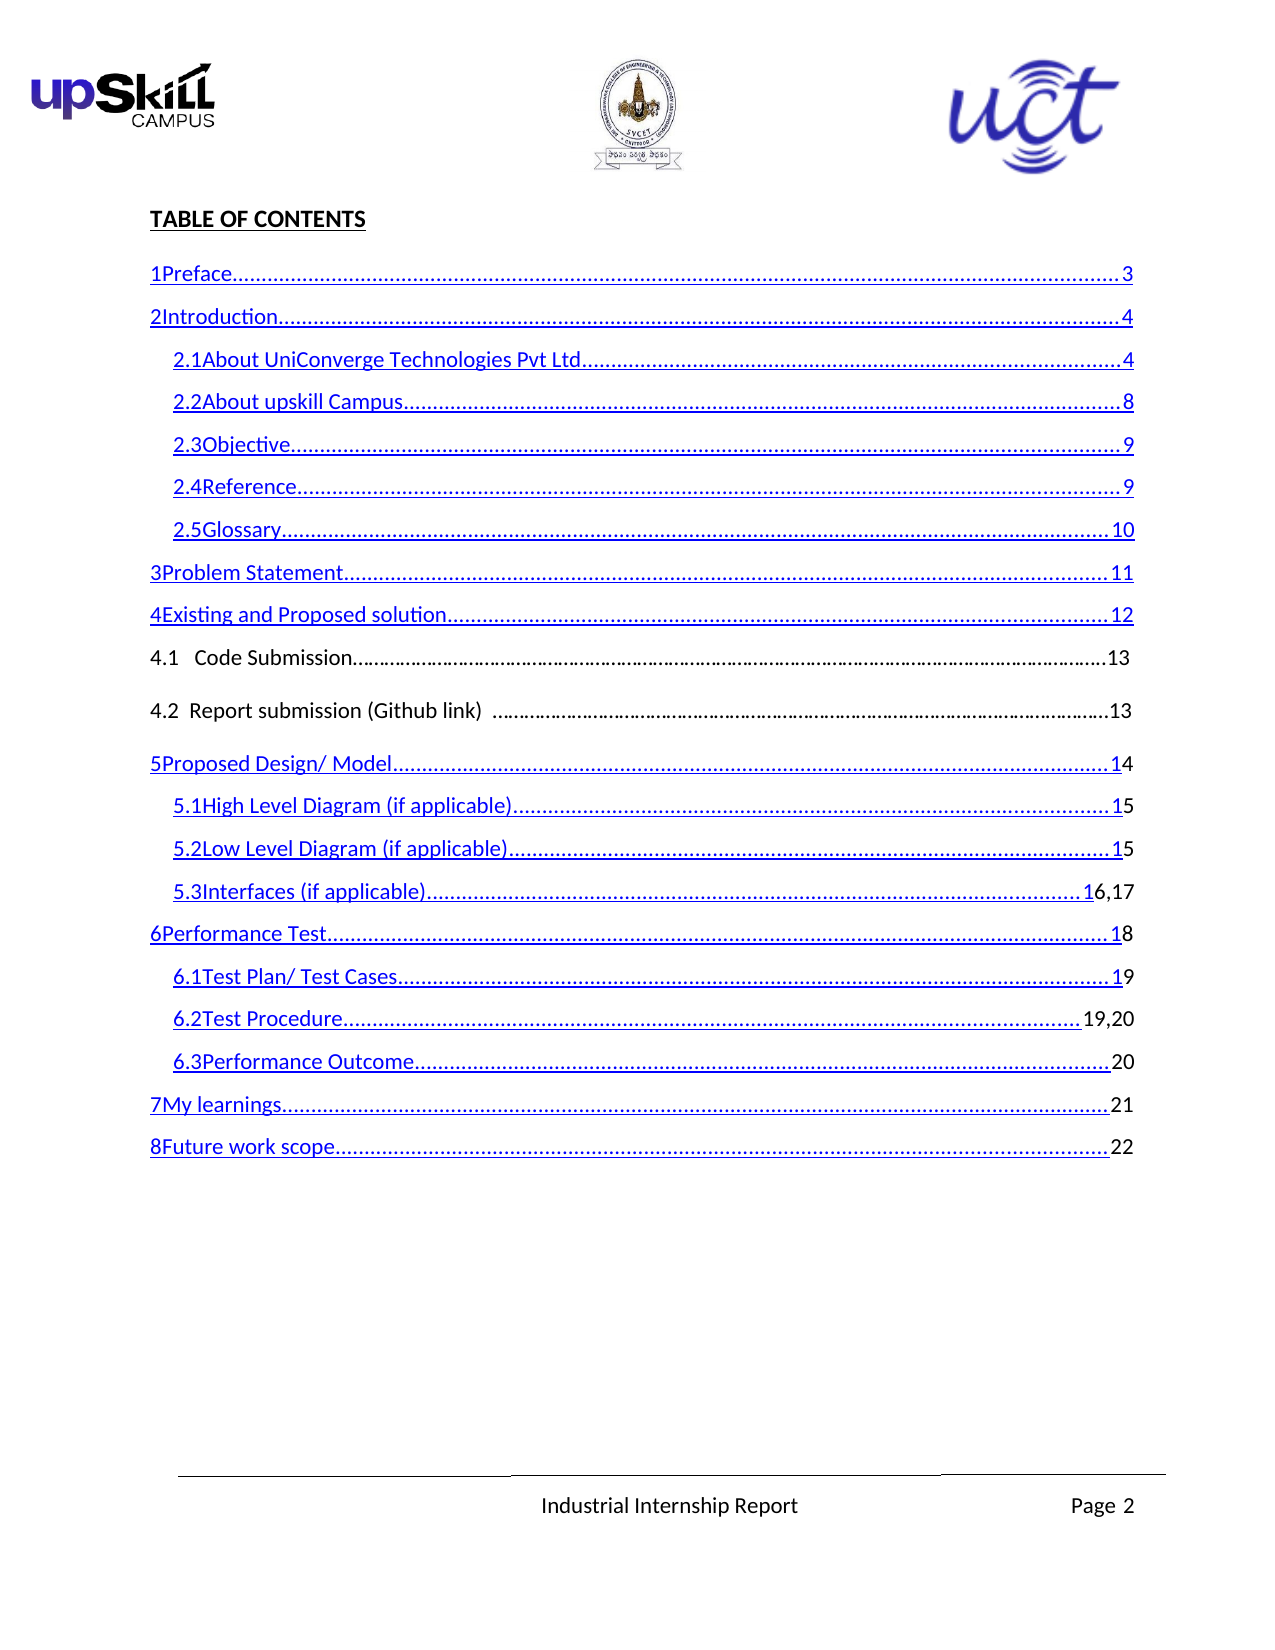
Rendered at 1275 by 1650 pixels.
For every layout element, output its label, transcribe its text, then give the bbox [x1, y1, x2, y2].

text TABLE OF CONTENTS [150, 204, 1134, 234]
text 8 Future work scope 22 [150, 1132, 1134, 1160]
text 6.2 Test Procedure 19,20 [173, 1004, 1134, 1033]
text 4.1 Code Submission……………………………………………………………………………………………………………………………..13 [150, 643, 1134, 671]
text 2.5 Glossary 10 [173, 515, 1134, 539]
text 2 Introduction 4 [150, 302, 1134, 330]
text 2.4 Reference 9 [173, 472, 1134, 497]
text 2.3 Objective 9 [173, 430, 1134, 454]
text 1 Preface 3 [150, 259, 1134, 287]
text 5.2 Low Level Diagram (if applicable) 15 [173, 834, 1134, 862]
text 6.1 Test Plan/ Test Cases 19 [173, 962, 1134, 990]
text 6 Performance Test 18 [150, 919, 1134, 947]
text 5.3 Interfaces (if applicable) 16,17 [173, 877, 1134, 905]
text 7 My learnings 21 [150, 1090, 1134, 1118]
text 3 Problem Statement 11 [150, 558, 1134, 582]
text 5.1 High Level Diagram (if applicable) 15 [173, 792, 1134, 819]
text 2.1 About UniConverge Technologies Pvt Ltd 4 [173, 345, 1134, 369]
text 6.3 Performance Outcome 20 [173, 1047, 1134, 1075]
text 5 Proposed Design/ Model 14 [150, 749, 1134, 777]
text 4.2 Report submission (Github link) ………………………………………………………………………………………………………13 [150, 696, 1134, 724]
text 4 Existing and Proposed solution 12 [150, 600, 1134, 624]
text 2.2 About upskill Campus 8 [173, 387, 1134, 411]
